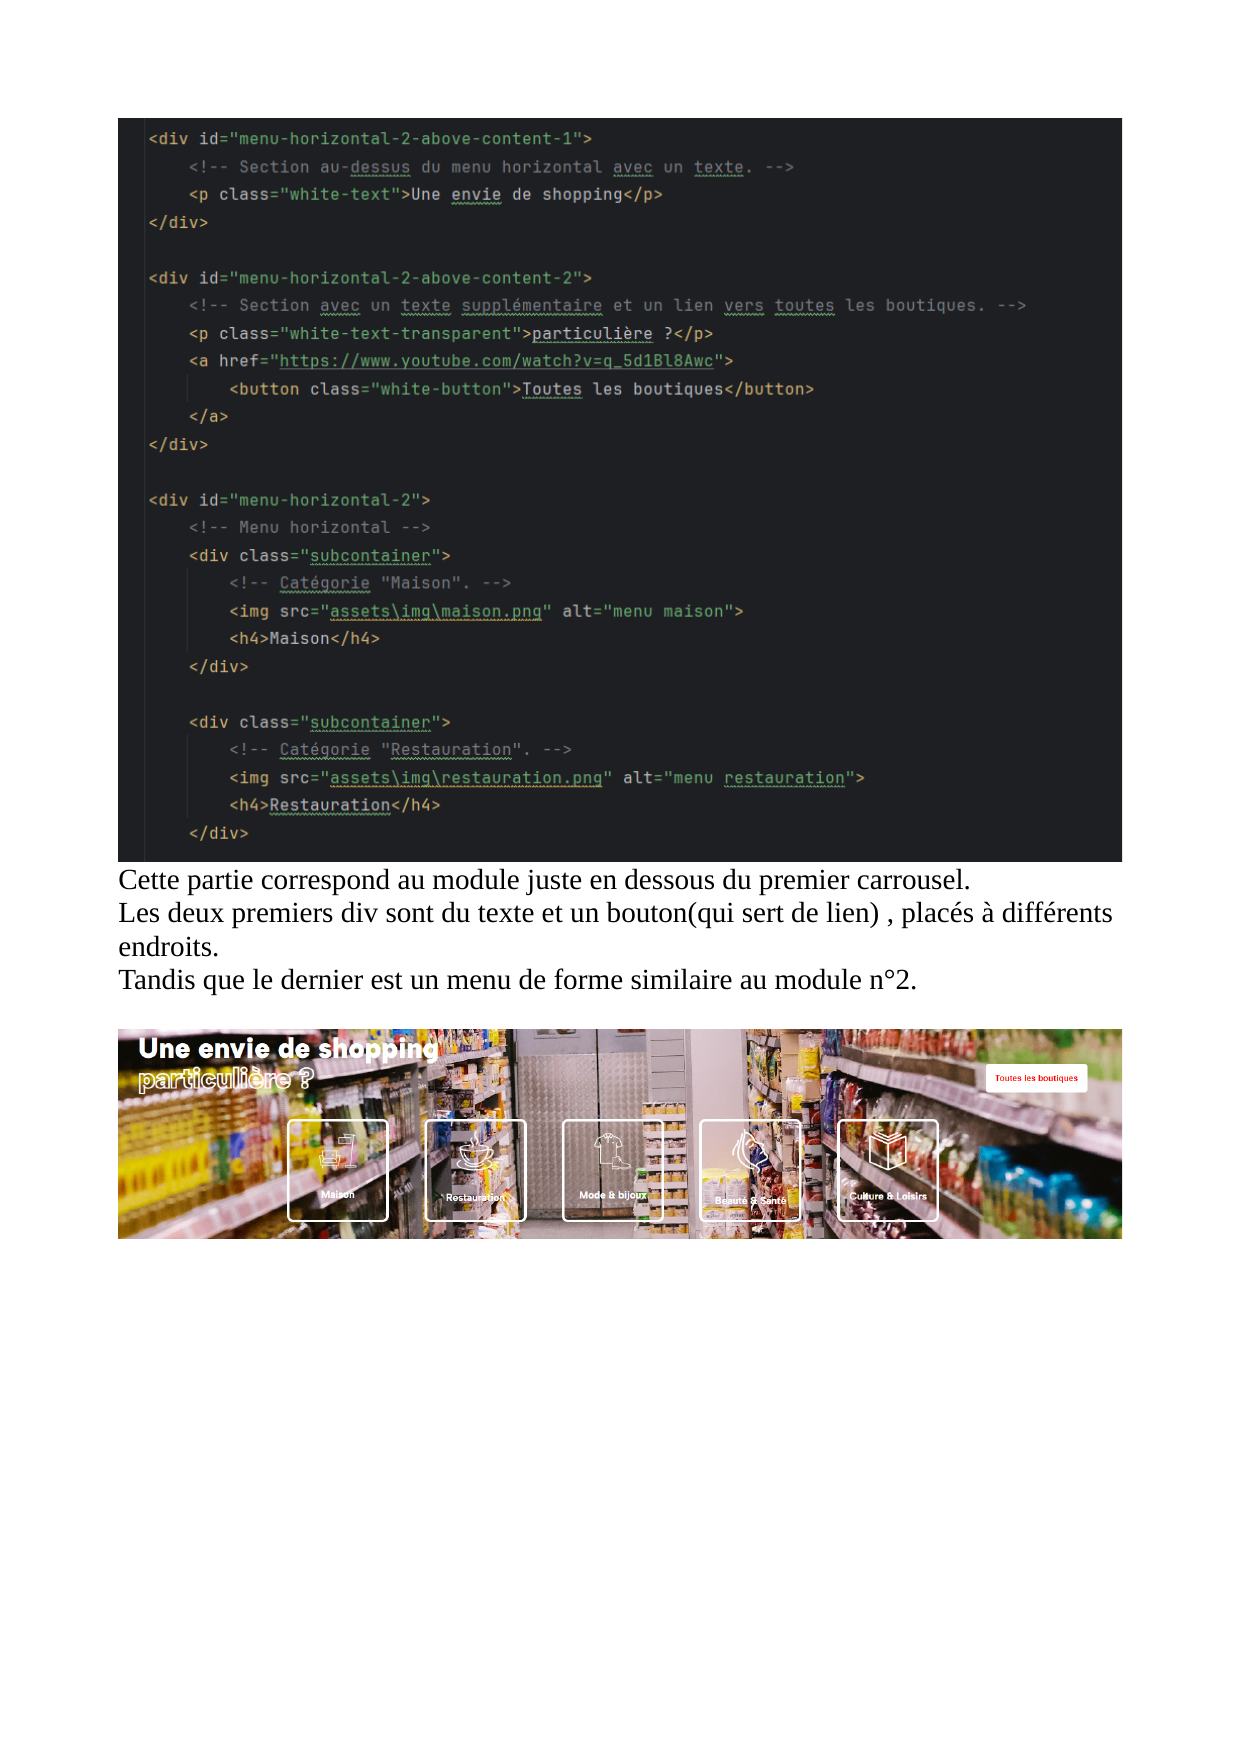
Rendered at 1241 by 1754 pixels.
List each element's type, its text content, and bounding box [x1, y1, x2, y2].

text Cette partie correspond au module juste en dessous du premier carrousel. [118, 862, 1122, 895]
picture [118, 1029, 1123, 1239]
text Les deux premiers div sont du texte et un bouton(qui sert de lien) , placés à différents endroits. [118, 895, 1122, 962]
text Tandis que le dernier est un menu de forme similaire au module n°2. [118, 962, 1122, 996]
picture [118, 118, 1123, 862]
